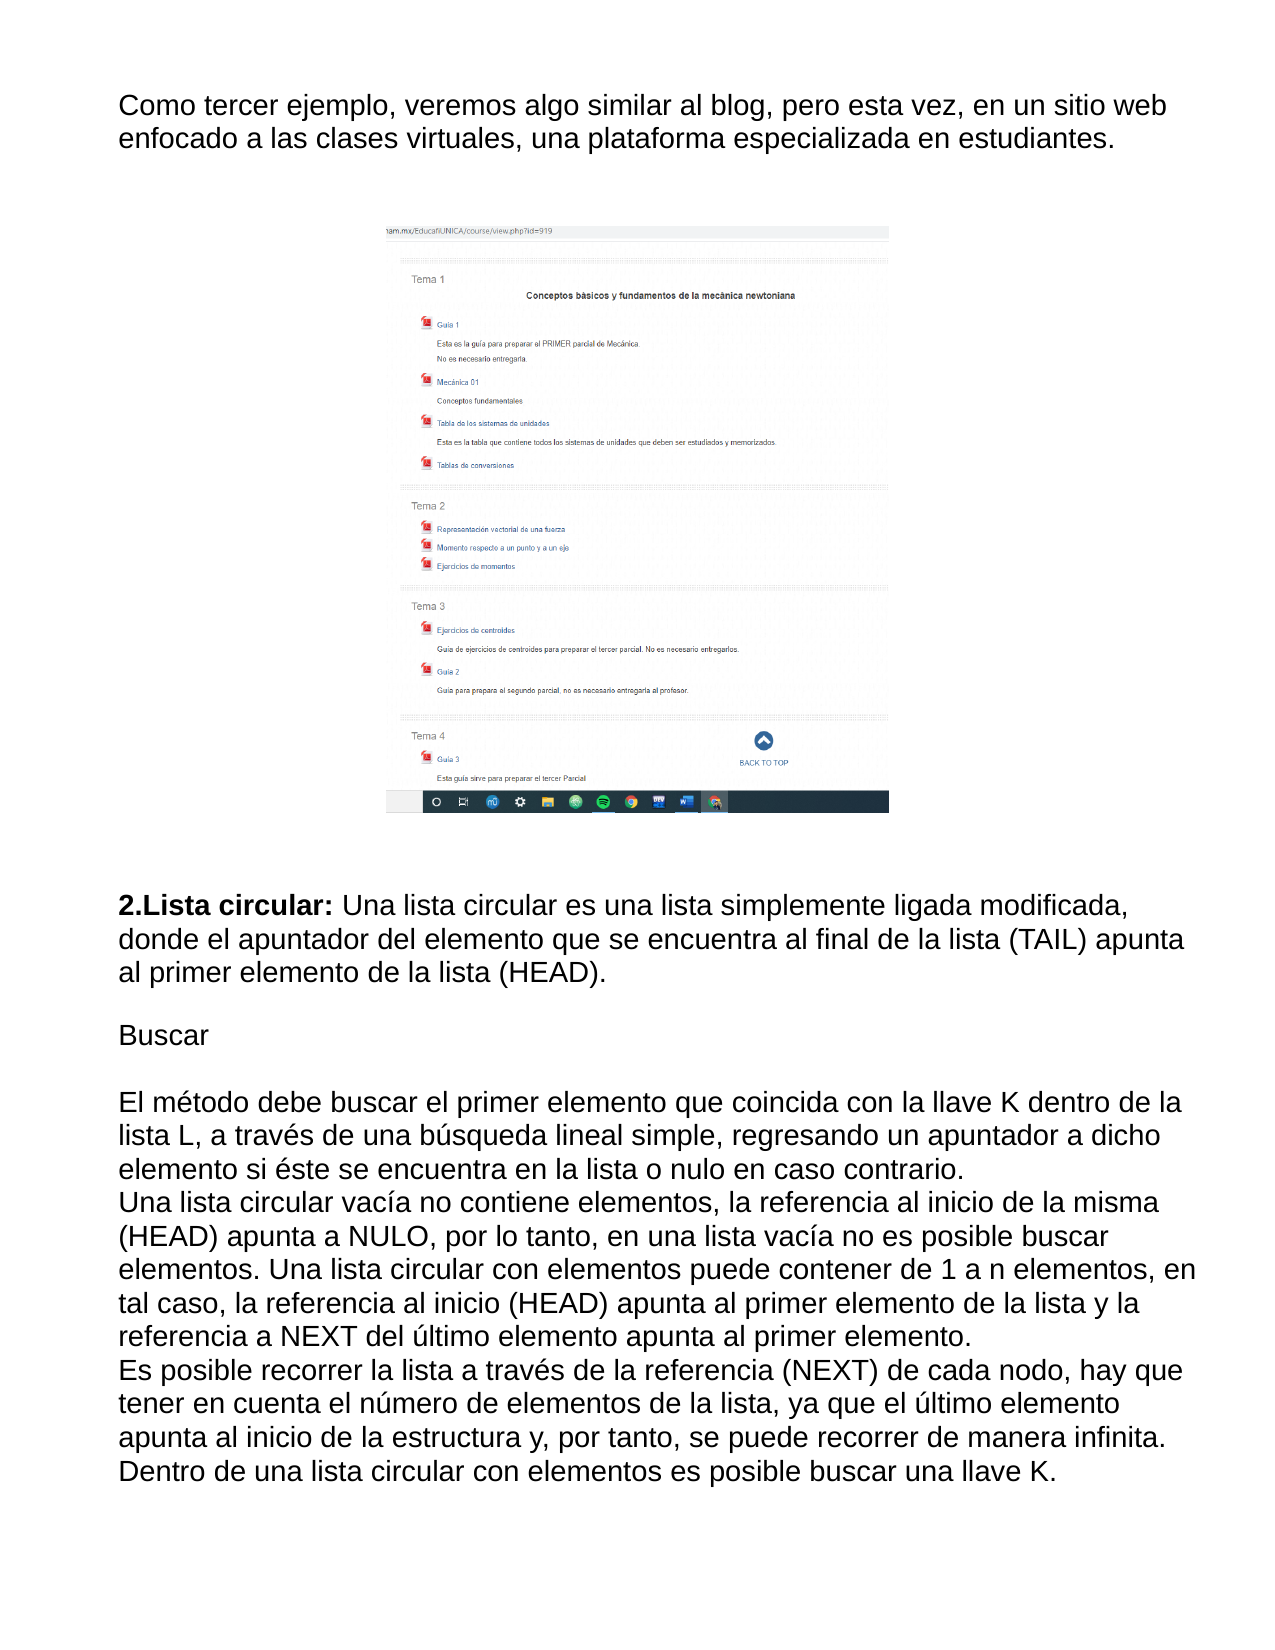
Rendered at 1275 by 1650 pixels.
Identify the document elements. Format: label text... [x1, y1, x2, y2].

text El método debe buscar el primer elemento que coincida con la llave K dentro de la lista L, a través de una búsqueda lineal simple, regresando un apuntador a dicho elemento si éste se encuentra en la lista o nulo en caso contrario. [118, 1084, 1205, 1185]
text Es posible recorrer la lista a través de la referencia (NEXT) de cada nodo, hay que tener en cuenta el número de elementos de la lista, ya que el último elemento apunta al inicio de la estructura y, por tanto, se puede recorrer de manera infinita. Dentro de una lista circular con elementos es posible buscar una llave K. [118, 1353, 1205, 1487]
text 2.Lista circular: Una lista circular es una lista simplemente ligada modificada, donde el apuntador del elemento que se encuentra al final de la lista (TAIL) apunta al primer elemento de la lista (HEAD). [118, 888, 1205, 989]
text Buscar [118, 1017, 1205, 1051]
text Una lista circular vacía no contiene elementos, la referencia al inicio de la misma (HEAD) apunta a NULO, por lo tanto, en una lista vacía no es posible buscar elementos. Una lista circular con elementos puede contener de 1 a n elementos, en tal caso, la referencia al inicio (HEAD) apunta al primer elemento de la lista y la referencia a NEXT del último elemento apunta al primer elemento. [118, 1185, 1205, 1353]
text Como tercer ejemplo, veremos algo similar al blog, pero esta vez, en un sitio web enfocado a las clases virtuales, una plataforma especializada en estudiantes. [118, 88, 1205, 155]
